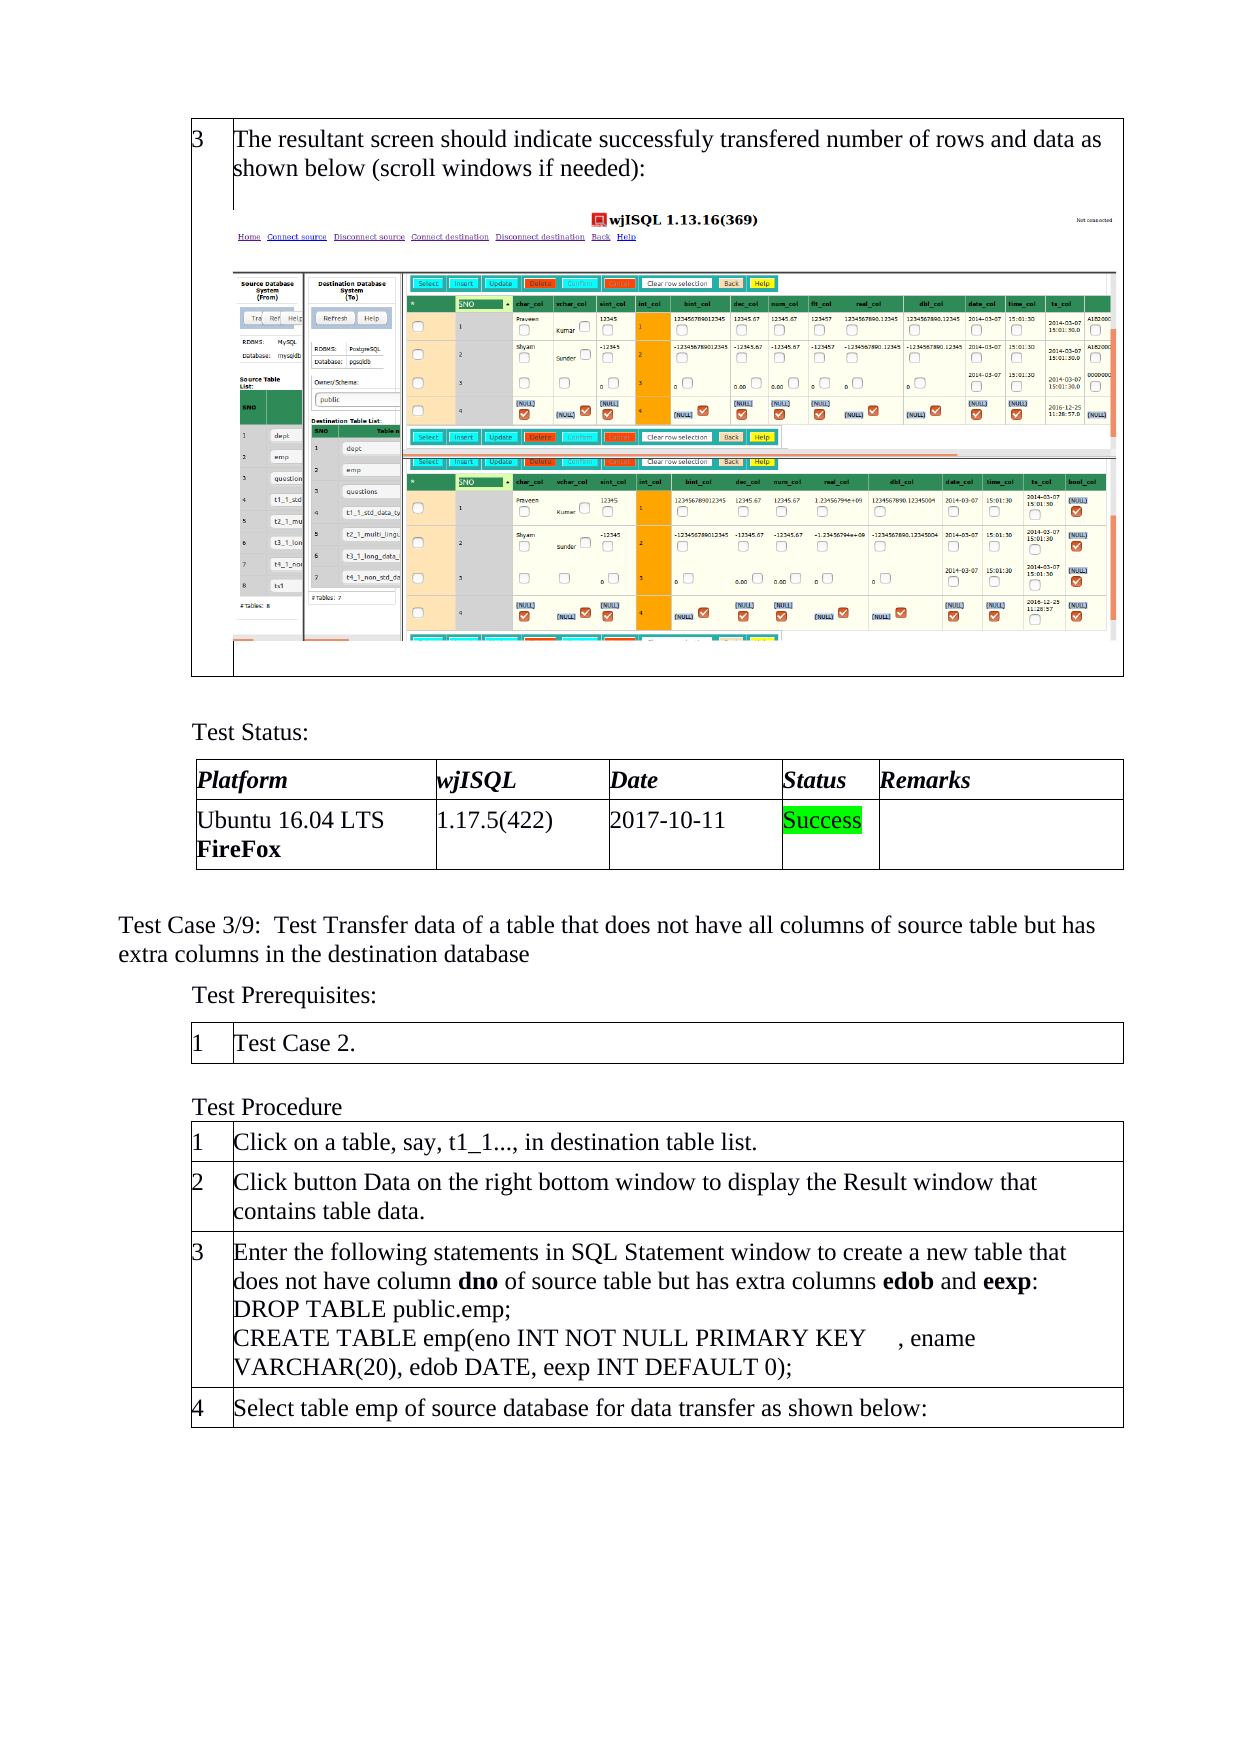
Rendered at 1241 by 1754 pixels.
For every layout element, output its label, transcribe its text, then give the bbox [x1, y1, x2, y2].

table_cell Success [783, 800, 879, 869]
table_header 1 [192, 1122, 233, 1161]
table_cell 3 [192, 119, 233, 676]
table_header Date [610, 760, 782, 799]
table_header Test Case 2. [234, 1023, 1123, 1062]
table_cell 2017-10-11 [610, 800, 782, 869]
table_cell Select table emp of source database for data transfer as shown below: [234, 1388, 1123, 1427]
table_header Platform [197, 760, 436, 799]
table_cell [880, 800, 1123, 869]
text Test Case 3/9: Test Transfer data of a table that does not have all columns of source table but has extra columns in the destination database [118, 911, 1122, 968]
picture [232, 210, 1117, 641]
table_cell Ubuntu 16.04 LTS FireFox [197, 800, 436, 869]
table_header 1 [192, 1023, 233, 1062]
table_cell The resultant screen should indicate successfuly transfered number of rows and data as shown below (scroll windows if needed): [234, 119, 1123, 676]
text Test Prerequisites: [118, 981, 1122, 1009]
table_header Click on a table, say, t1_1..., in destination table list. [234, 1122, 1123, 1161]
text Test Procedure [118, 1092, 1122, 1121]
table_header Remarks [880, 760, 1123, 799]
table_header Status [783, 760, 879, 799]
table_header wjISQL [437, 760, 609, 799]
table_cell 3 [192, 1232, 233, 1386]
table_cell 1.17.5(422) [437, 800, 609, 869]
table_cell Enter the following statements in SQL Statement window to create a new table that does not have column dno of source table but has extra columns edob and eexp: DROP TABLE public.emp; CREATE TABLE emp(eno INT NOT NULL PRIMARY KEY , ename VARCHAR(20), edob DATE, eexp INT DEFAULT 0); [234, 1232, 1123, 1386]
table_cell Click button Data on the right bottom window to display the Result window that contains table data. [234, 1162, 1123, 1231]
table_cell 4 [192, 1388, 233, 1427]
text Test Status: [118, 717, 1122, 746]
table_cell 2 [192, 1162, 233, 1231]
